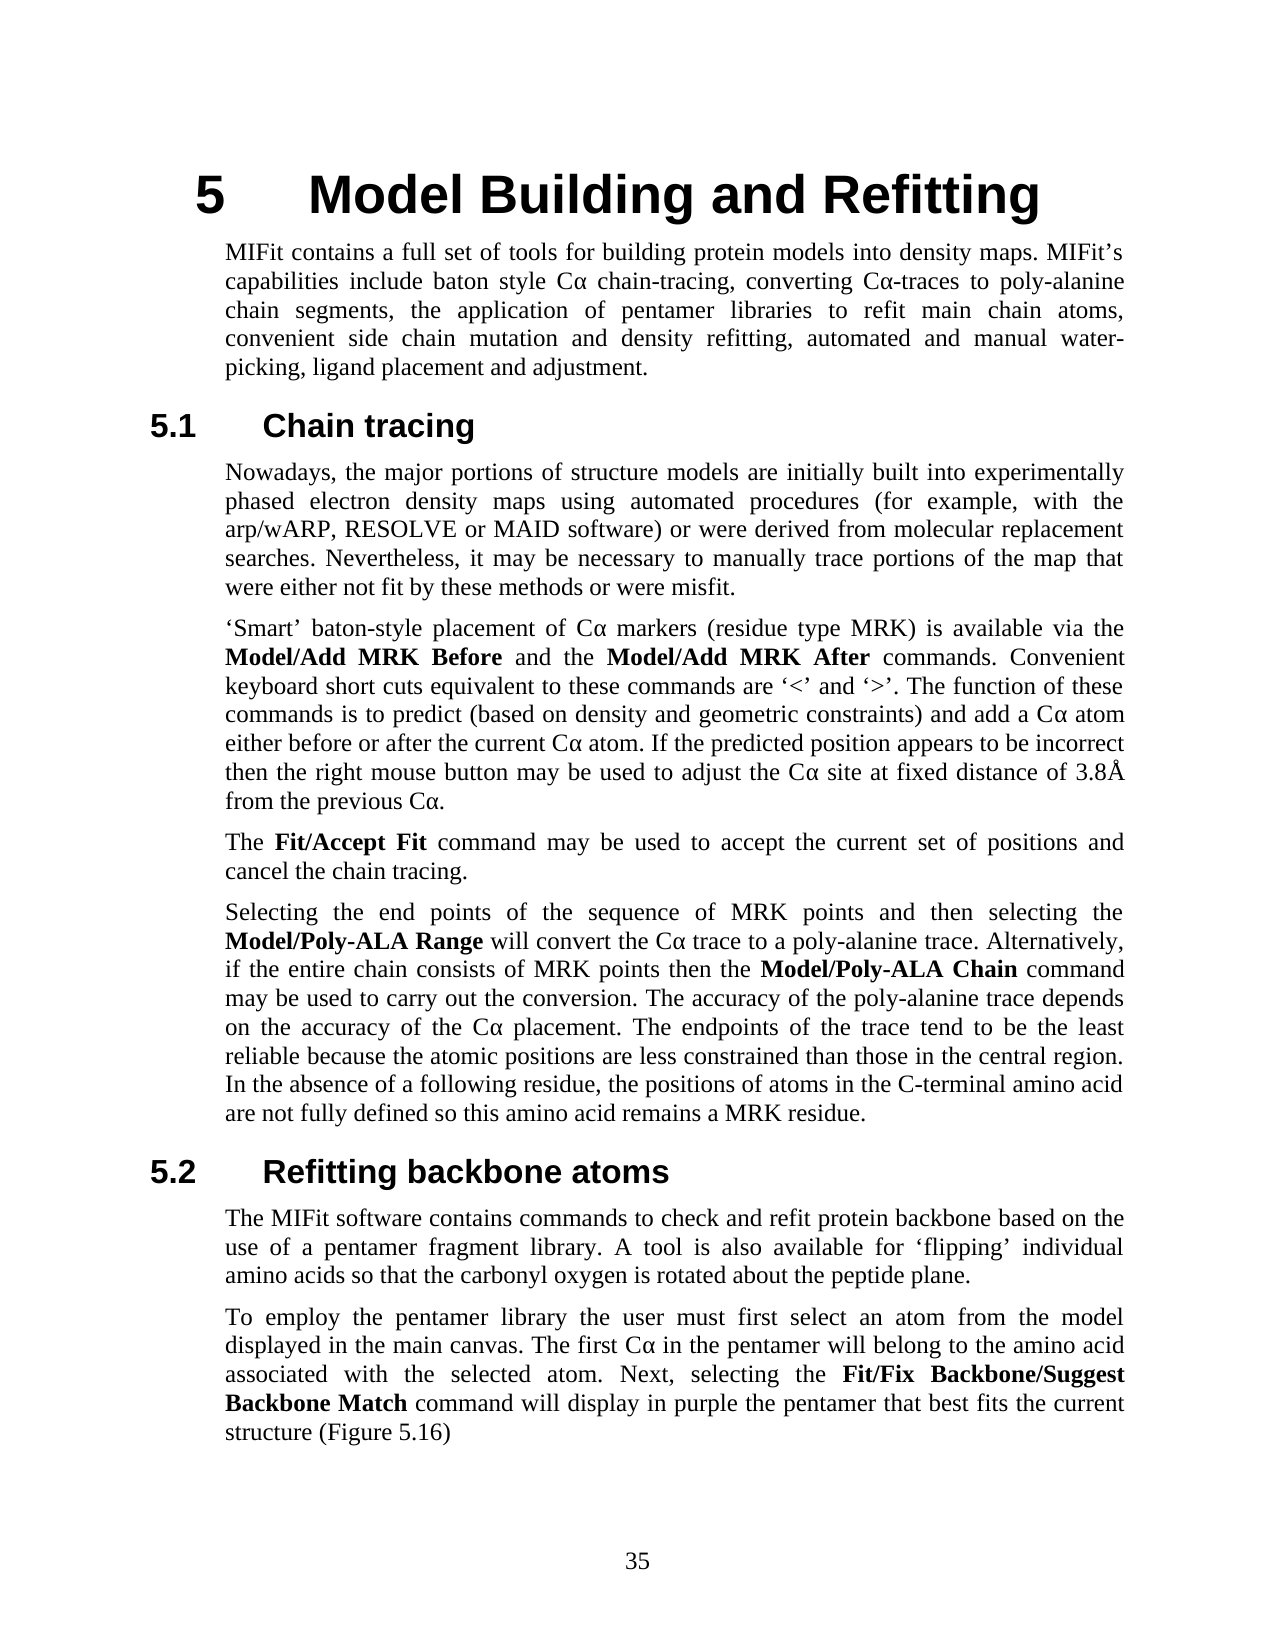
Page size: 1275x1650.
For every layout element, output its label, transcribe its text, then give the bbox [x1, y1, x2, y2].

subtitle Chain tracing [150, 406, 1125, 444]
text ‘Smart’ baton-style placement of Cα markers (residue type MRK) is available via the Model/Add MRK Before and the Model/Add MRK After commands. Convenient keyboard short cuts equivalent to these commands are ‘<’ and ‘>’. The function of these commands is to predict (based on density and geometric constraints) and add a Cα atom either before or after the current Cα atom. If the predicted position appears to be incorrect then the right mouse button may be used to adjust the Cα site at fixed distance of 3.8Å from the previous Cα. [225, 613, 1125, 814]
text The MIFit software contains commands to check and refit protein backbone based on the use of a pentamer fragment library. A tool is also available for ‘flipping’ individual amino acids so that the carbonyl oxygen is rotated about the peptide plane. [225, 1203, 1125, 1289]
subtitle Refitting backbone atoms [150, 1152, 1125, 1190]
text To employ the pentamer library the user must first select an atom from the model displayed in the main canvas. The first Cα in the pentamer will belong to the amino acid associated with the selected atom. Next, selecting the Fit/Fix Backbone/Suggest Backbone Match command will display in purple the pentamer that best fits the current structure (Figure 5.16) [225, 1302, 1125, 1445]
text The Fit/Accept Fit command may be used to accept the current set of positions and cancel the chain tracing. [225, 827, 1125, 884]
text Nowadays, the major portions of structure models are initially built into experimentally phased electron density maps using automated procedures (for example, with the arp/wARP, RESOLVE or MAID software) or were derived from molecular replacement searches. Nevertheless, it may be necessary to manually trace portions of the map that were either not fit by these methods or were misfit. [225, 457, 1125, 601]
text MIFit contains a full set of tools for building protein models into density maps. MIFit’s capabilities include baton style Cα chain-tracing, converting Cα-traces to poly-alanine chain segments, the application of pentamer libraries to refit main chain atoms, convenient side chain mutation and density refitting, automated and manual water-picking, ligand placement and adjustment. [225, 237, 1125, 381]
subtitle Model Building and Refitting [112, 162, 1125, 225]
text Selecting the end points of the sequence of MRK points and then selecting the Model/Poly-ALA Range will convert the Cα trace to a poly-alanine trace. Alternatively, if the entire chain consists of MRK points then the Model/Poly-ALA Chain command may be used to carry out the conversion. The accuracy of the poly-alanine trace depends on the accuracy of the Cα placement. The endpoints of the trace tend to be the least reliable because the atomic positions are less constrained than those in the central region. In the absence of a following residue, the positions of atoms in the C-terminal amino acid are not fully defined so this amino acid remains a MRK residue. [225, 897, 1125, 1127]
